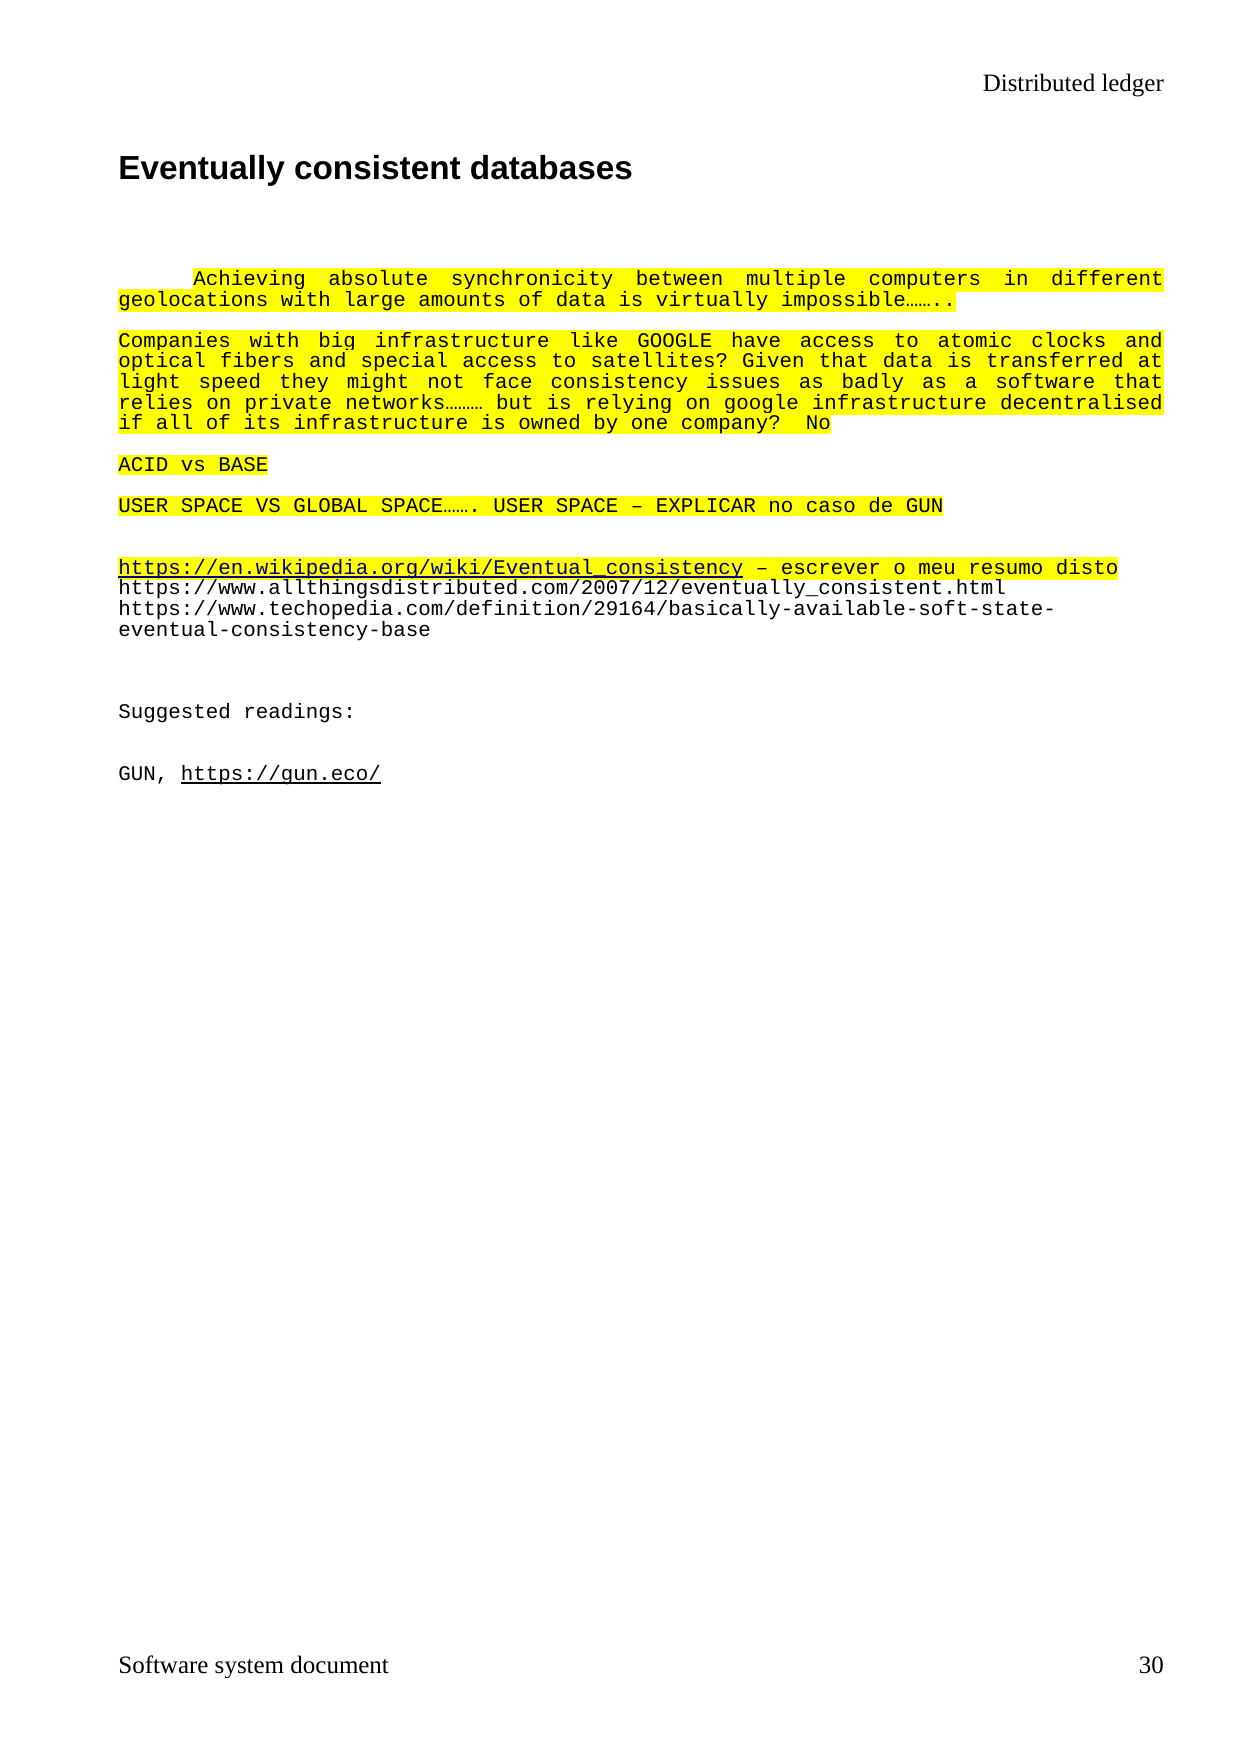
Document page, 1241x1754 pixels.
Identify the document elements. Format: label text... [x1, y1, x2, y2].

subtitle Eventually consistent databases [118, 148, 1164, 186]
text https://www.allthingsdistributed.com/2007/12/eventually_consistent.html [118, 578, 1164, 599]
text Suggested readings: [118, 702, 1164, 723]
text Companies with big infrastructure like GOOGLE have access to atomic clocks and optical fibers and special access to satellites? Given that data is transferred at light speed they might not face consistency issues as badly as a software that relies on private networks……… but is relying on google infrastructure decentralised if all of its infrastructure is owned by one company? No [118, 331, 1164, 434]
text GUN, https://gun.eco/ [118, 764, 1164, 784]
text https://www.techopedia.com/definition/29164/basically-available-soft-state-eventual-consistency-base [118, 599, 1164, 640]
text USER SPACE VS GLOBAL SPACE……. USER SPACE – EXPLICAR no caso de GUN [118, 496, 1164, 516]
text ACID vs BASE [118, 454, 1164, 475]
text Achieving absolute synchronicity between multiple computers in different geolocations with large amounts of data is virtually impossible…….. [118, 269, 1164, 310]
text https://en.wikipedia.org/wiki/Eventual_consistency – escrever o meu resumo disto [118, 558, 1164, 578]
